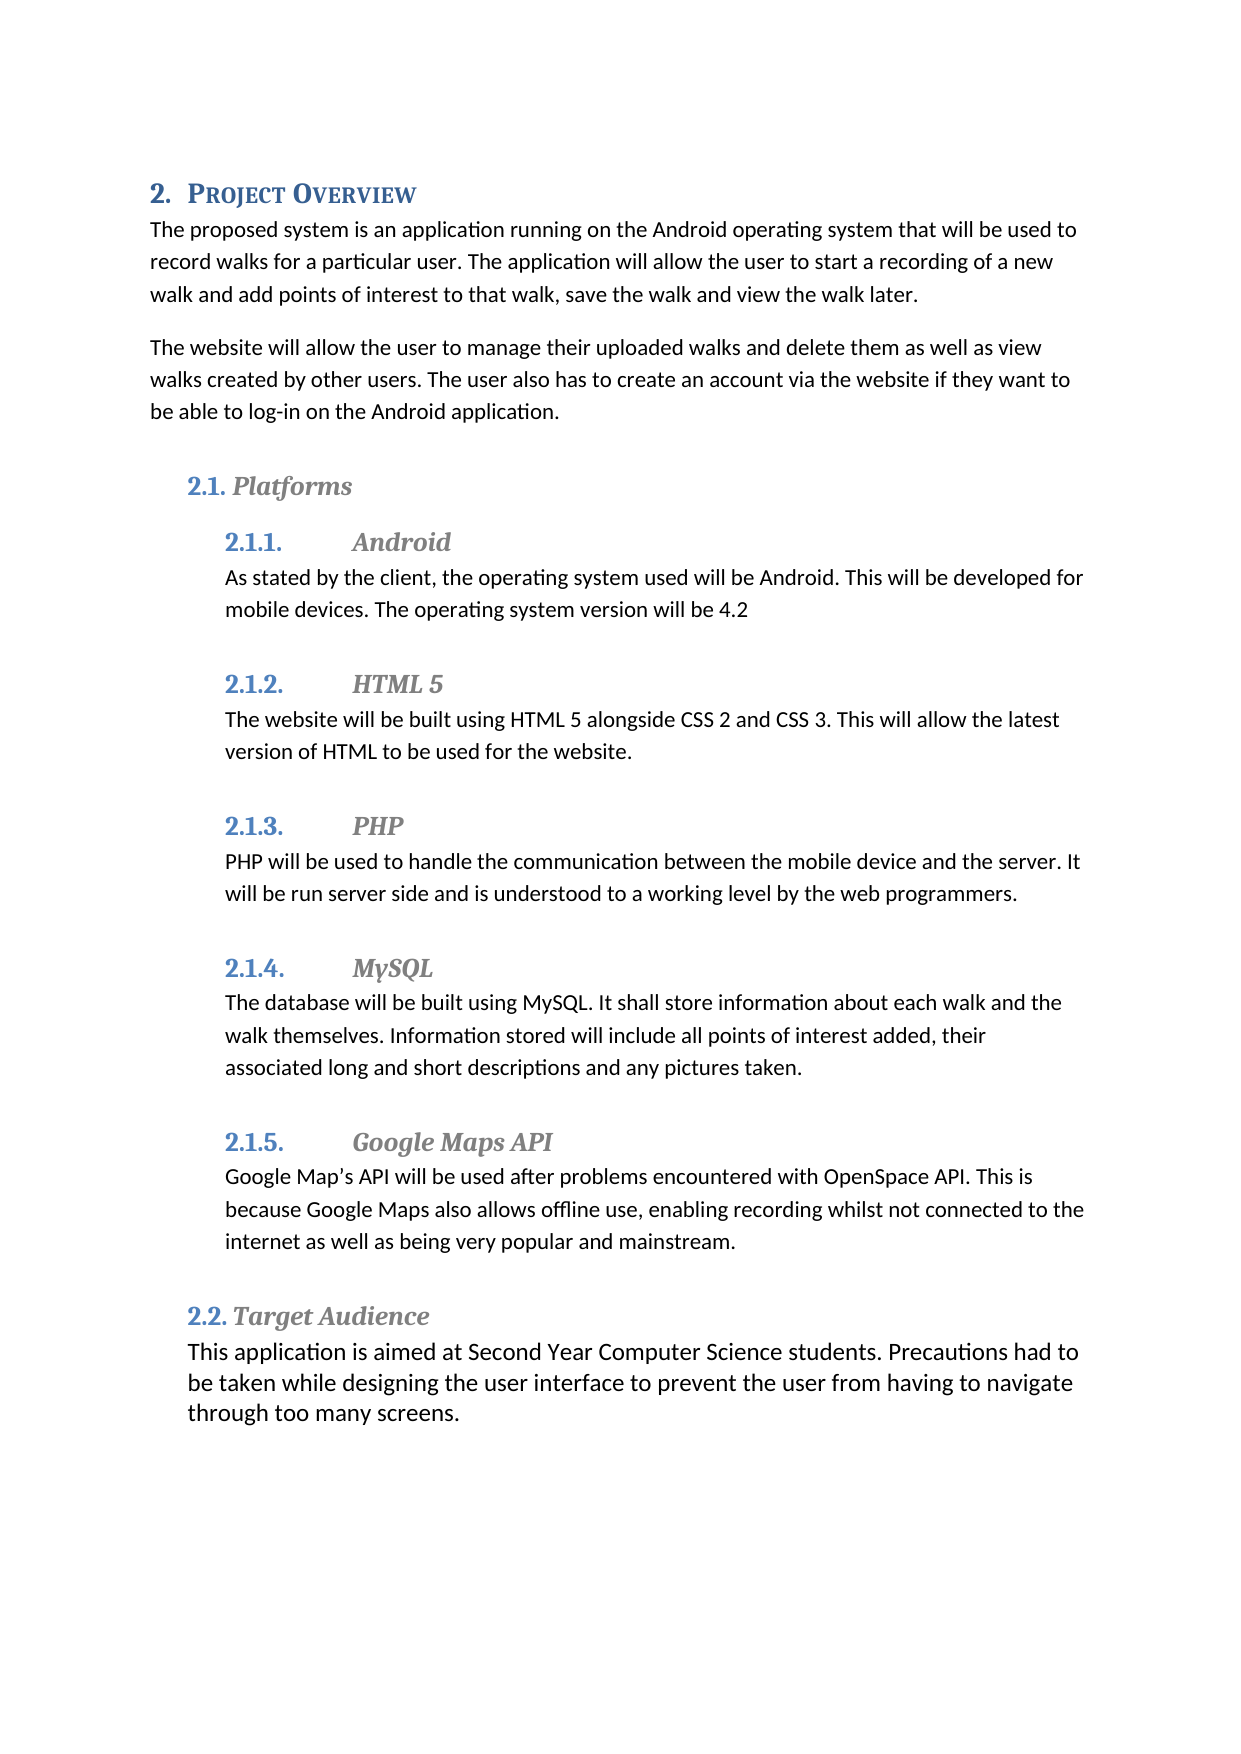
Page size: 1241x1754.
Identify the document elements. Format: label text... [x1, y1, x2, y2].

subtitle Android [225, 527, 1090, 559]
subtitle PHP [225, 811, 1090, 842]
subtitle MySQL [225, 953, 1090, 984]
text The website will allow the user to manage their uploaded walks and delete them as well as view walks created by other users. The user also has to create an account via the website if they want to be able to log-in on the Android application. [150, 333, 1090, 425]
subtitle Project Overview [150, 177, 1090, 210]
text The proposed system is an application running on the Android operating system that will be used to record walks for a particular user. The application will allow the user to start a recording of a new walk and add points of interest to that walk, save the walk and view the walk later. [150, 215, 1090, 308]
text PHP will be used to handle the communication between the mobile device and the server. It will be run server side and is understood to a working level by the web programmers. [225, 847, 1090, 907]
subtitle HTML 5 [225, 669, 1090, 700]
subtitle Google Maps API [225, 1127, 1090, 1158]
text The website will be built using HTML 5 alongside CSS 2 and CSS 3. This will allow the latest version of HTML to be used for the website. [225, 705, 1090, 765]
text As stated by the client, the operating system used will be Android. This will be developed for mobile devices. The operating system version will be 4.2 [225, 563, 1090, 623]
subtitle Target Audience [187, 1301, 1090, 1332]
text This application is aimed at Second Year Computer Science students. Precautions had to be taken while designing the user interface to prevent the user from having to navigate through too many screens. [187, 1336, 1090, 1428]
subtitle Platforms [187, 471, 1090, 502]
text Google Map’s API will be used after problems encountered with OpenSpace API. This is because Google Maps also allows offline use, enabling recording whilst not connected to the internet as well as being very popular and mainstream. [225, 1162, 1090, 1255]
text The database will be built using MySQL. It shall store information about each walk and the walk themselves. Information stored will include all points of interest added, their associated long and short descriptions and any pictures taken. [225, 988, 1090, 1081]
